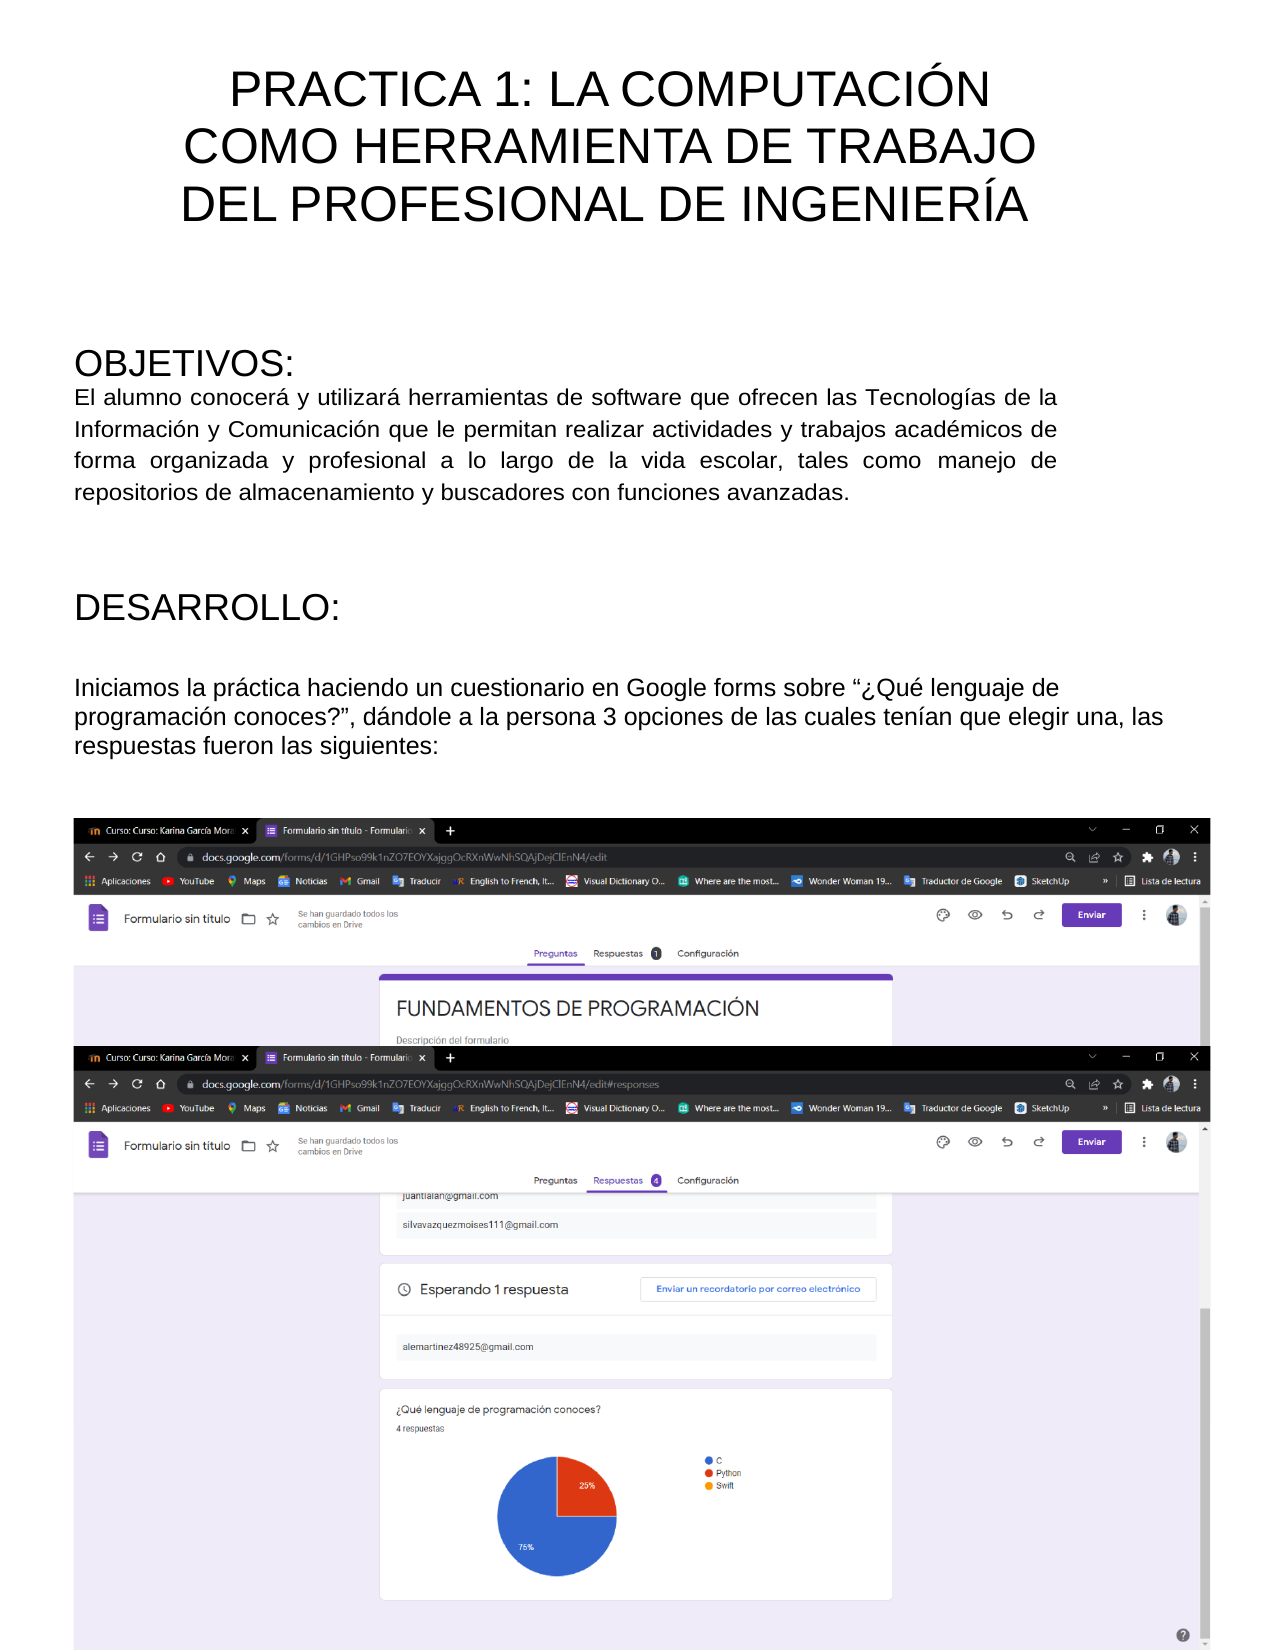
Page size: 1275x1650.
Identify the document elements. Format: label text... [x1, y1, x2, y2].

text PRACTICA 1: LA COMPUTACIÓN COMO HERRAMIENTA DE TRABAJO DEL PROFESIONAL DE INGENIERÍA [178, 59, 1043, 232]
text El alumno conocerá y utilizará herramientas de software que ofrecen las Tecnologías de la Información y Comunicación que le permitan realizar actividades y trabajos académicos de forma organizada y profesional a lo largo de la vida escolar, tales como manejo de repositorios de almacenamiento y buscadores con funciones avanzadas. [74, 384, 1057, 505]
text Iniciamos la práctica haciendo un cuestionario en Google forms sobre “¿Qué lenguaje de programación conoces?”, dándole a la persona 3 opciones de las cuales tenían que elegir una, las respuestas fueron las siguientes: [74, 673, 1211, 760]
text OBJETIVOS: [74, 341, 1043, 384]
text DESARROLLO: [74, 585, 1211, 628]
